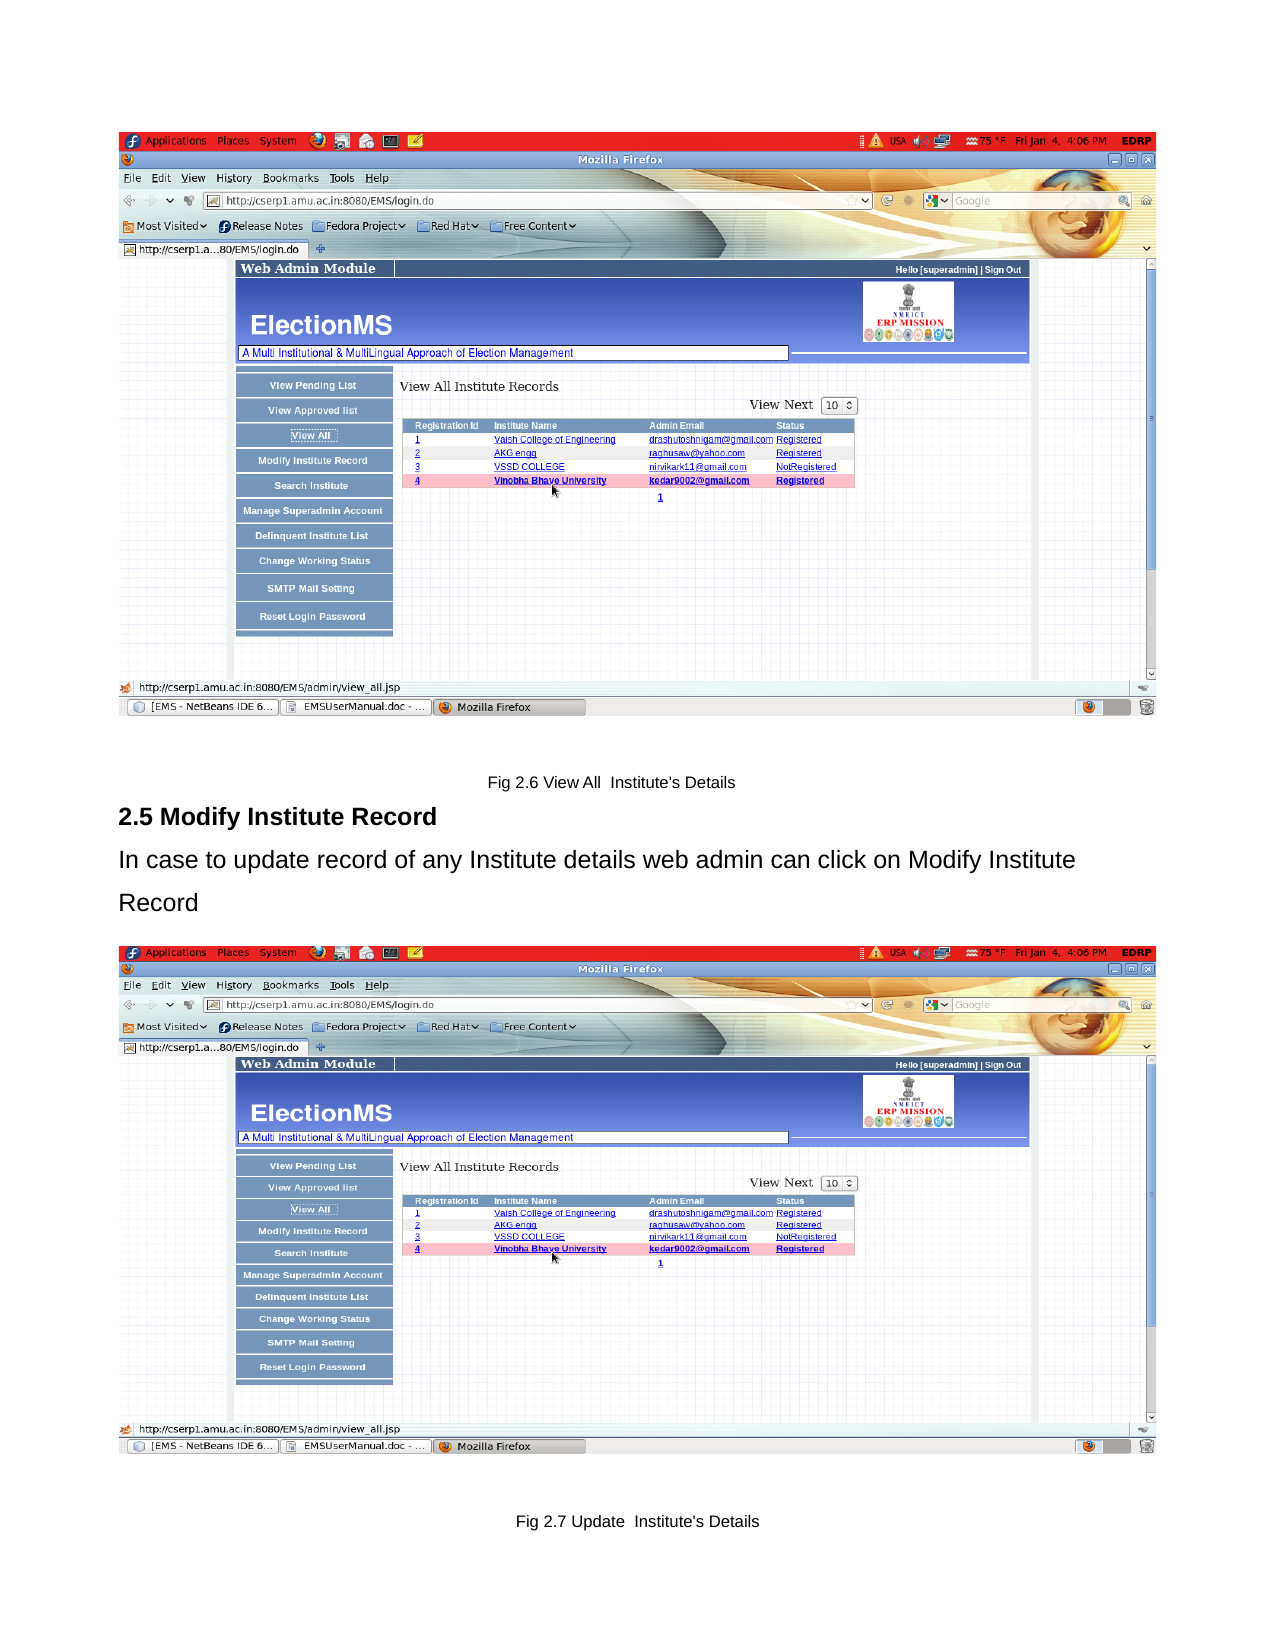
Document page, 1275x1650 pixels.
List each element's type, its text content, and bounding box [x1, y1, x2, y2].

picture [118, 132, 1157, 716]
picture [118, 946, 1157, 1454]
text 2.5 Modify Institute Record [118, 801, 1157, 830]
text Fig 2.7 Update Institute's Details [118, 1511, 1157, 1531]
text In case to update record of any Institute details web admin can click on Modify Institute Record [118, 844, 1157, 916]
text Fig 2.6 View All Institute's Details [118, 773, 1157, 792]
